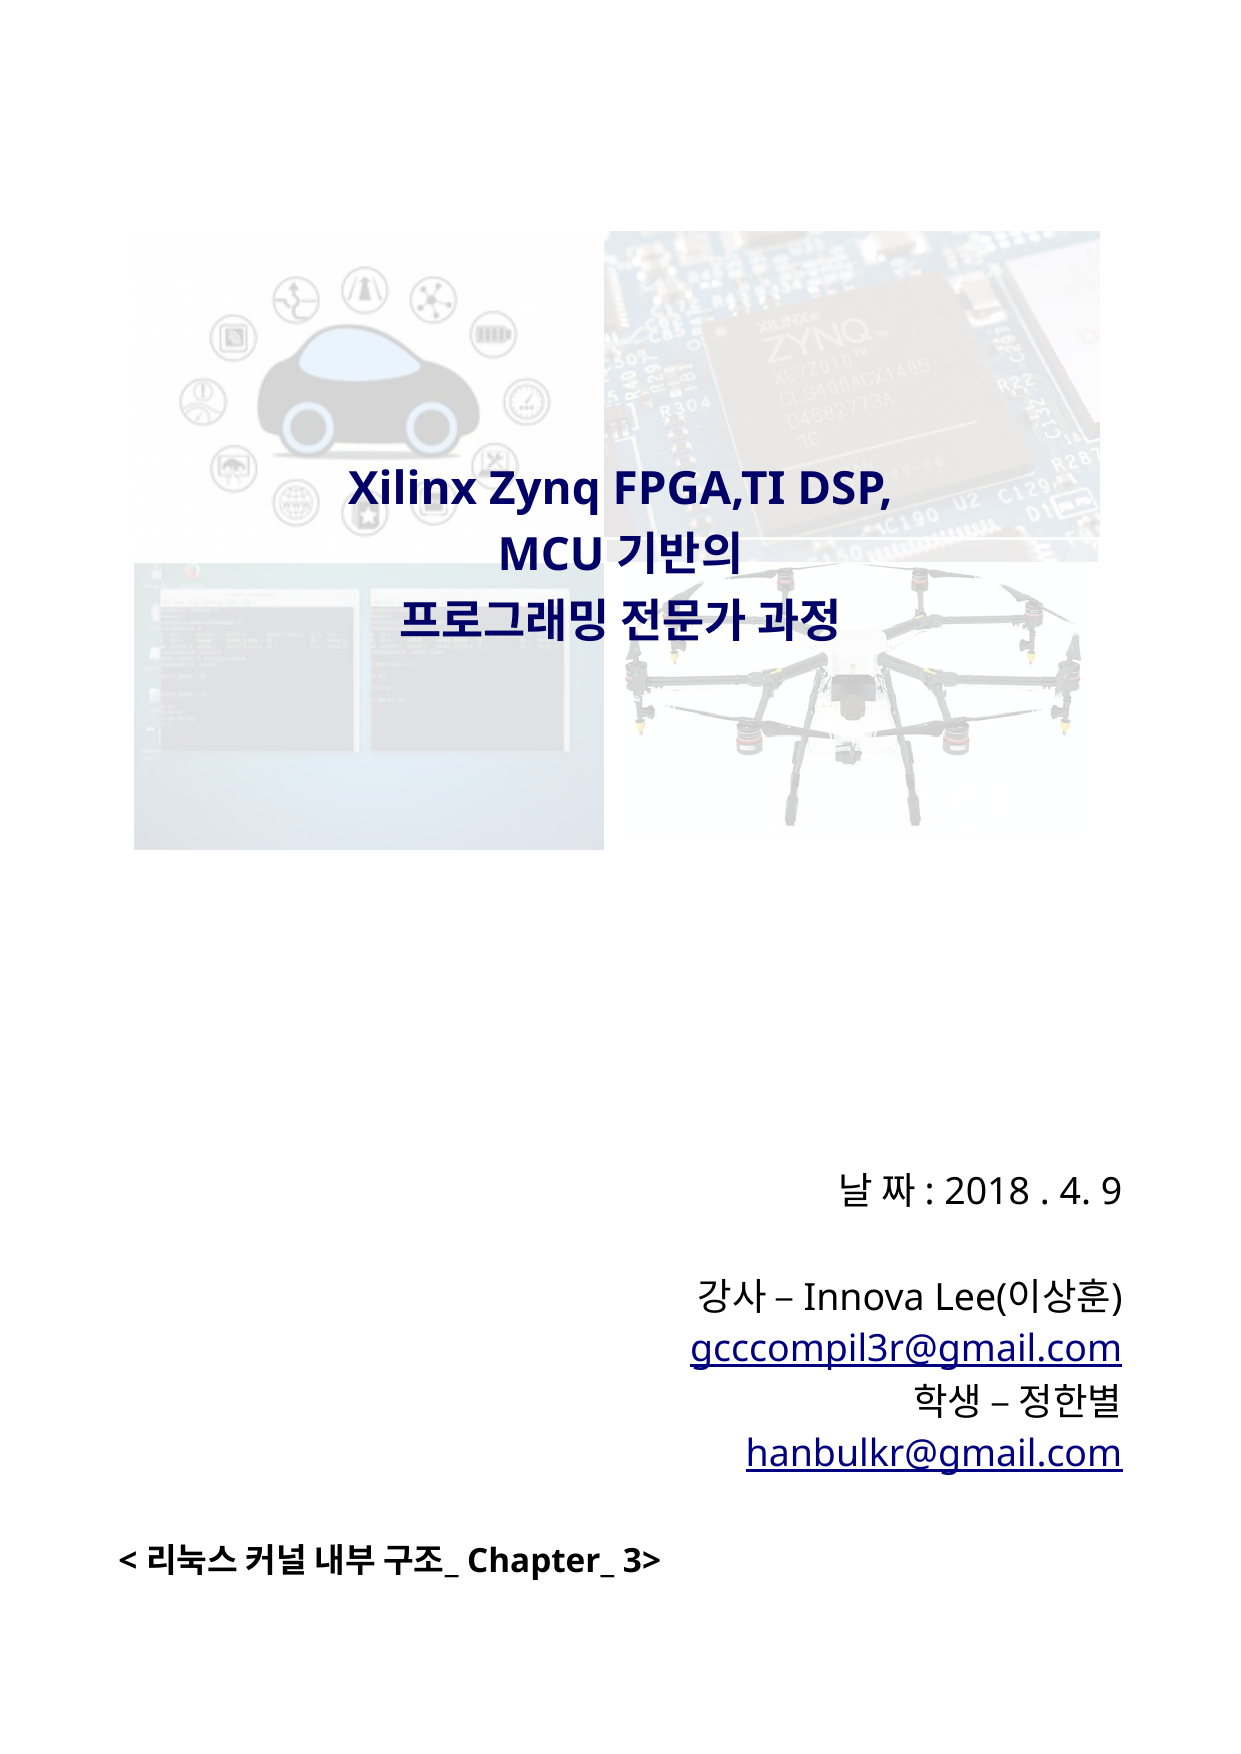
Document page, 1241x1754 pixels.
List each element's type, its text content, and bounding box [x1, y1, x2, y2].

text MCU 기반의 [604, 517, 1122, 849]
text Xilinx Zynq FPGA,TI DSP, [1100, 455, 1122, 517]
text Xilinx Zynq FPGA,TI DSP, [118, 455, 134, 517]
text gcccompil3r@gmail.com [118, 1321, 1122, 1372]
text < 리눅스 커널 내부 구조_ Chapter_ 3> [118, 1534, 1122, 1582]
text 학생 – 정한별 [118, 1372, 1122, 1426]
text 프로그래밍 전문가 과정 [118, 584, 134, 650]
text 날 짜 : 2018 . 4. 9 [118, 1161, 1122, 1215]
text MCU 기반의 [118, 517, 134, 584]
text 프로그래밍 전문가 과정 [1101, 584, 1122, 650]
text hanbulkr@gmail.com [118, 1426, 1122, 1477]
text 강사 – Innova Lee(이상훈) [118, 1266, 1122, 1321]
